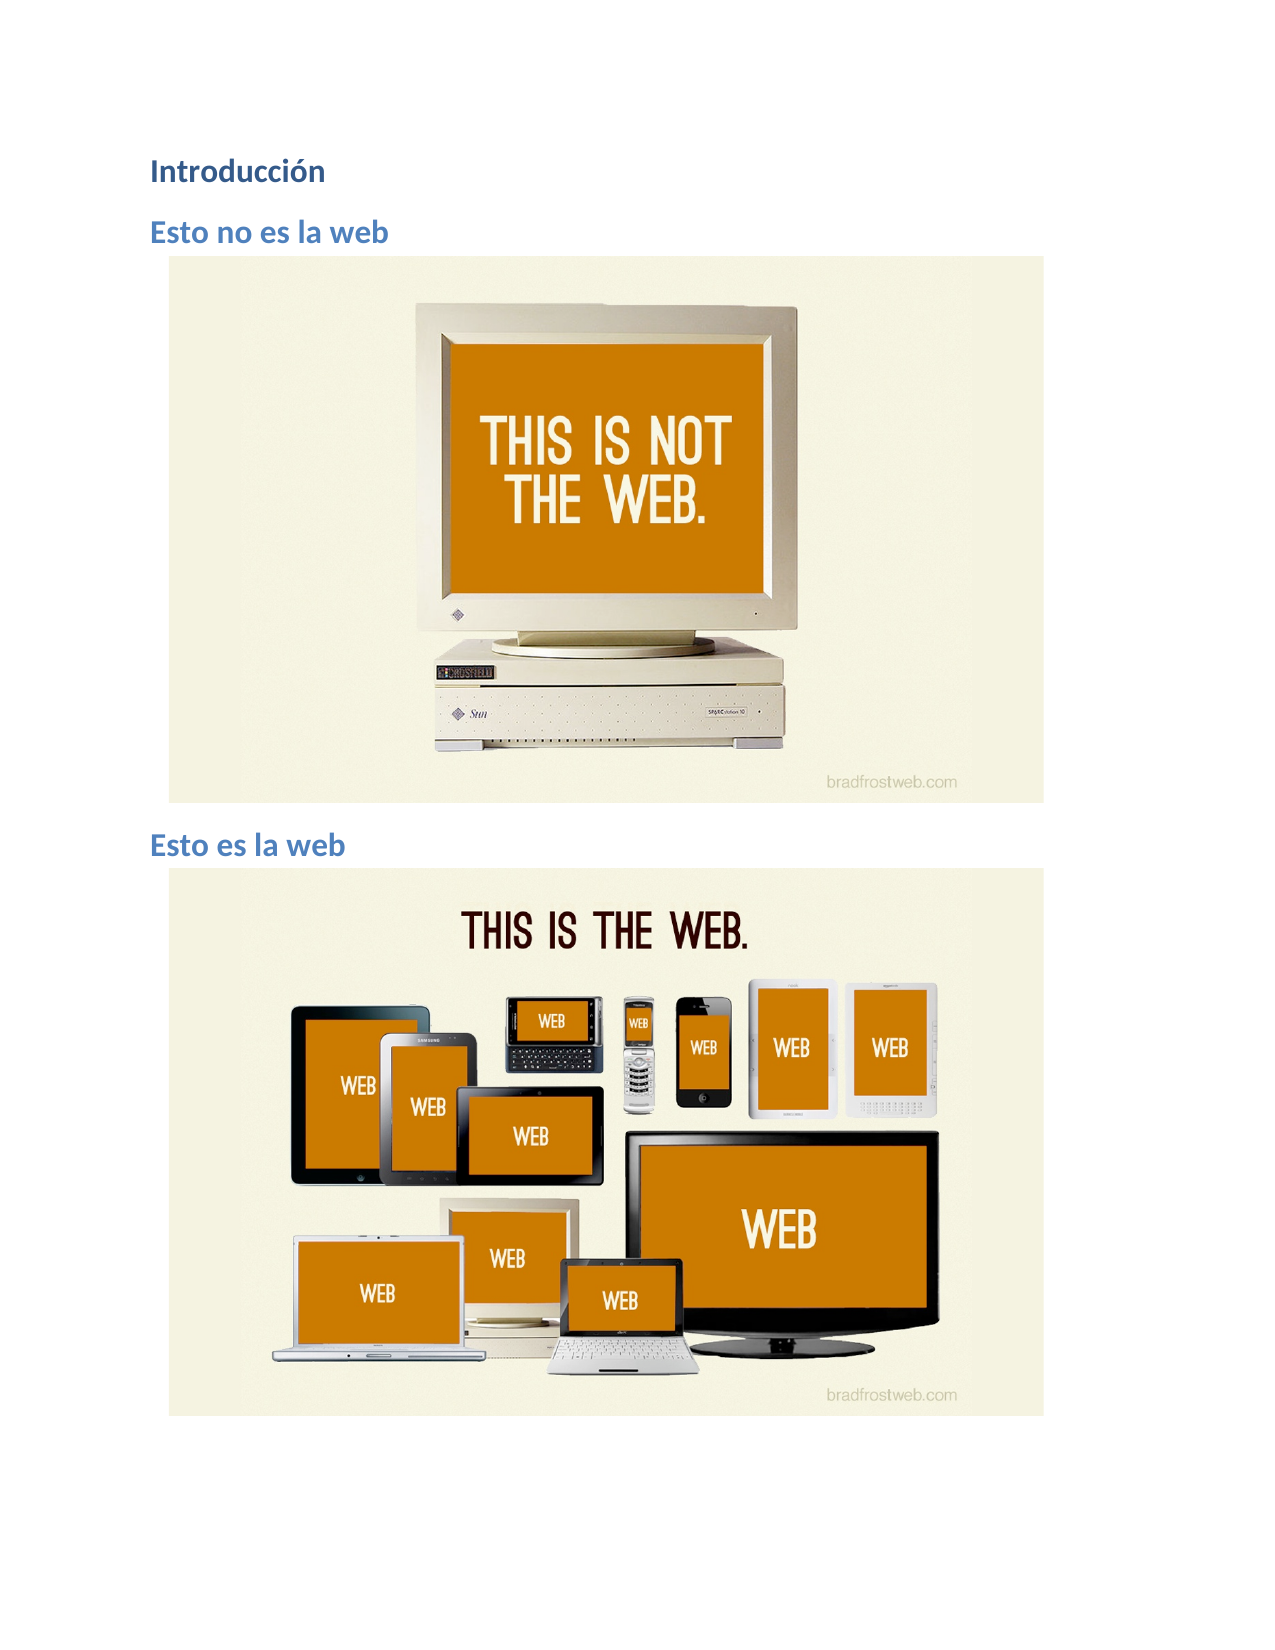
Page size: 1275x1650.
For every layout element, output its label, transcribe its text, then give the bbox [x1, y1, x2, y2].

subtitle Introducción [150, 150, 1125, 191]
subtitle Esto es la web [150, 824, 1125, 864]
picture [168, 256, 1044, 803]
picture [168, 868, 1044, 1416]
subtitle Esto no es la web [150, 212, 1125, 252]
